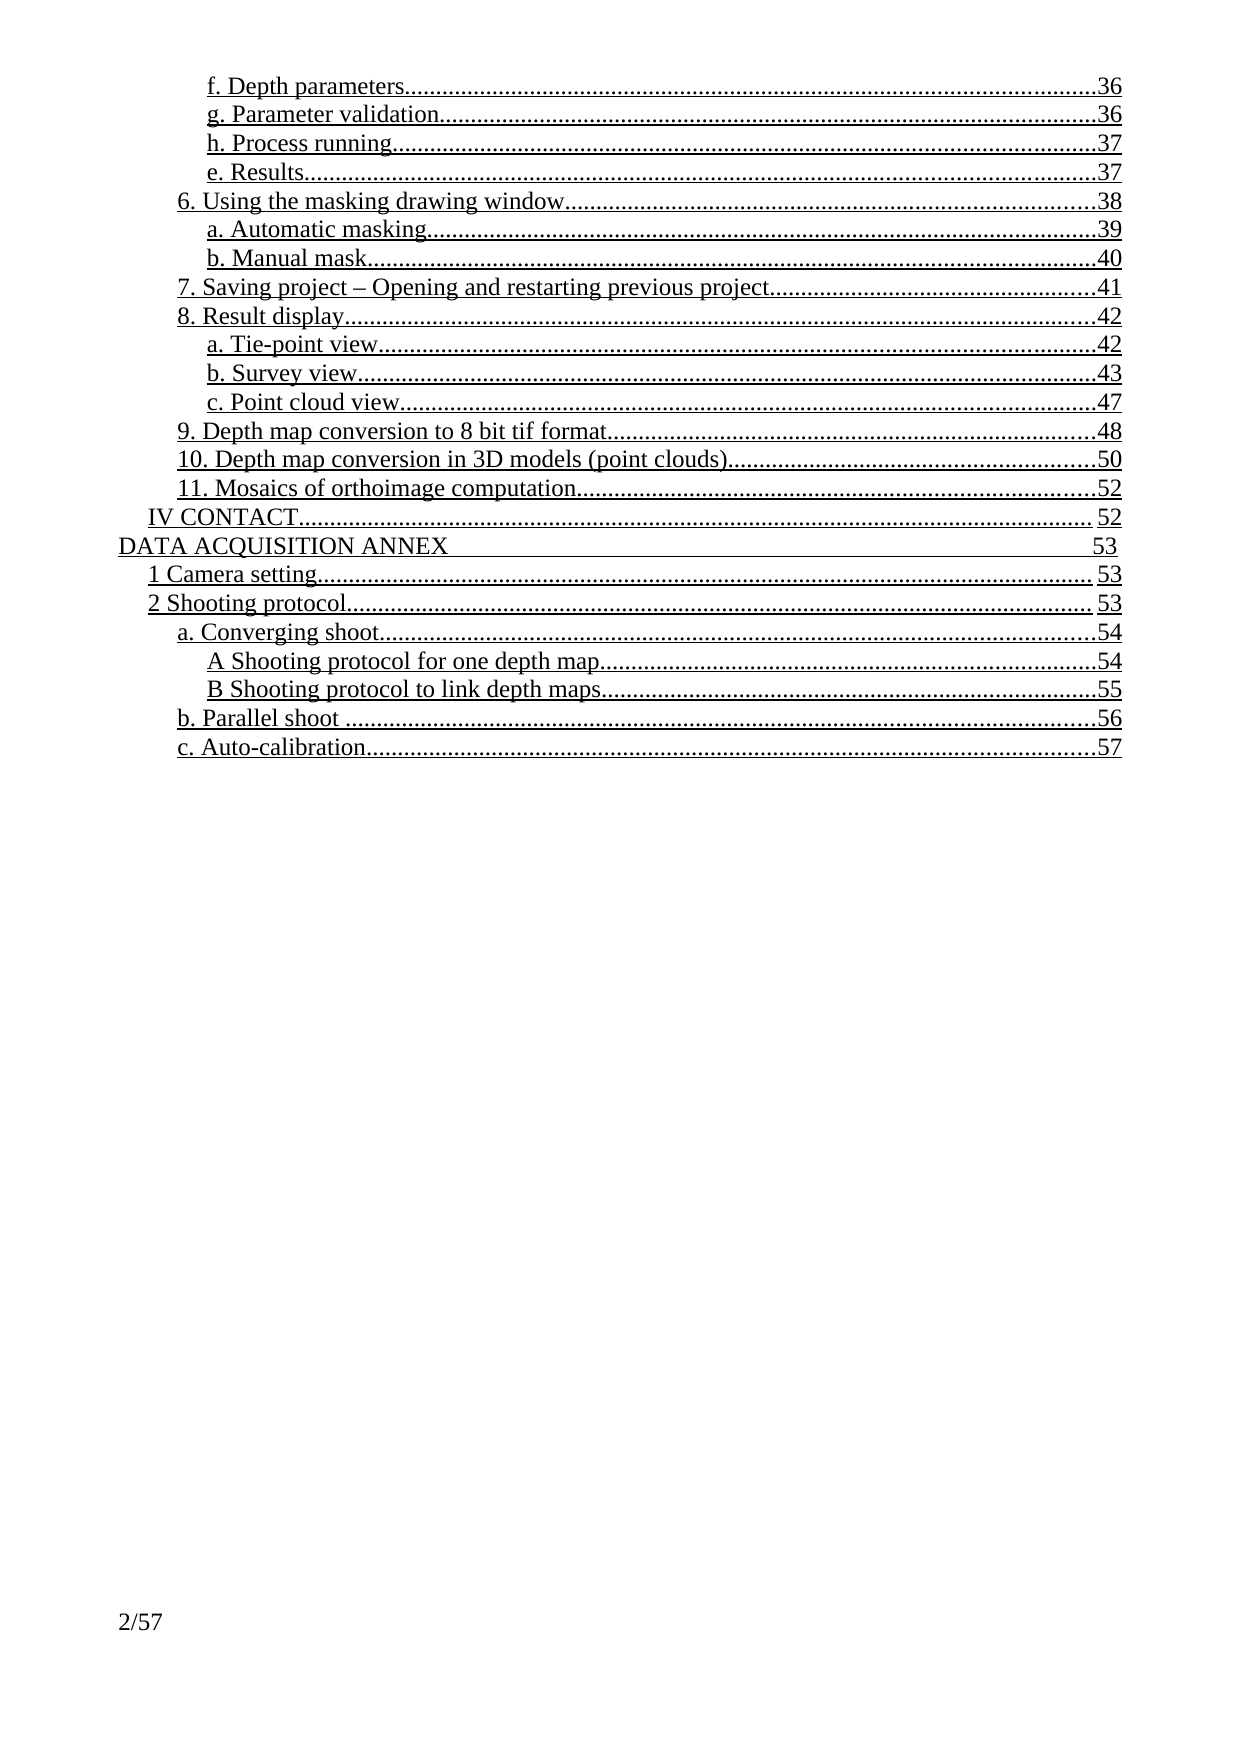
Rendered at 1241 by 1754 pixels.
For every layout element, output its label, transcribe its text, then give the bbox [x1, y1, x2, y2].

text b. Manual mask 40 [207, 243, 1122, 268]
text 11. Mosaics of orthoimage computation 52 [177, 473, 1122, 498]
text 6. Using the masking drawing window 38 [177, 186, 1122, 211]
text DATA ACQUISITION ANNEX 53 [118, 531, 1122, 559]
text e. Results 37 [207, 157, 1122, 182]
text A Shooting protocol for one depth map 54 [207, 646, 1122, 671]
text h. Process running 37 [207, 128, 1122, 153]
text b. Survey view 43 [207, 358, 1122, 383]
text 2 Shooting protocol 53 [148, 588, 1122, 617]
text a. Tie-point view 42 [207, 329, 1122, 354]
text f. Depth parameters 36 [207, 71, 1122, 96]
text 9. Depth map conversion to 8 bit tif format 48 [177, 416, 1122, 441]
text B Shooting protocol to link depth maps 55 [207, 674, 1122, 699]
text a. Converging shoot 54 [177, 617, 1122, 642]
text 1 Camera setting 53 [148, 559, 1122, 588]
text a. Automatic masking 39 [207, 214, 1122, 239]
text IV CONTACT 52 [148, 502, 1122, 531]
text 10. Depth map conversion in 3D models (point clouds) 50 [177, 444, 1122, 469]
text c. Point cloud view 47 [207, 387, 1122, 412]
text 8. Result display 42 [177, 301, 1122, 326]
text 7. Saving project – Opening and restarting previous project 41 [177, 272, 1122, 297]
text b. Parallel shoot 56 [177, 703, 1122, 728]
text c. Auto-calibration 57 [177, 732, 1122, 757]
text g. Parameter validation 36 [207, 99, 1122, 124]
